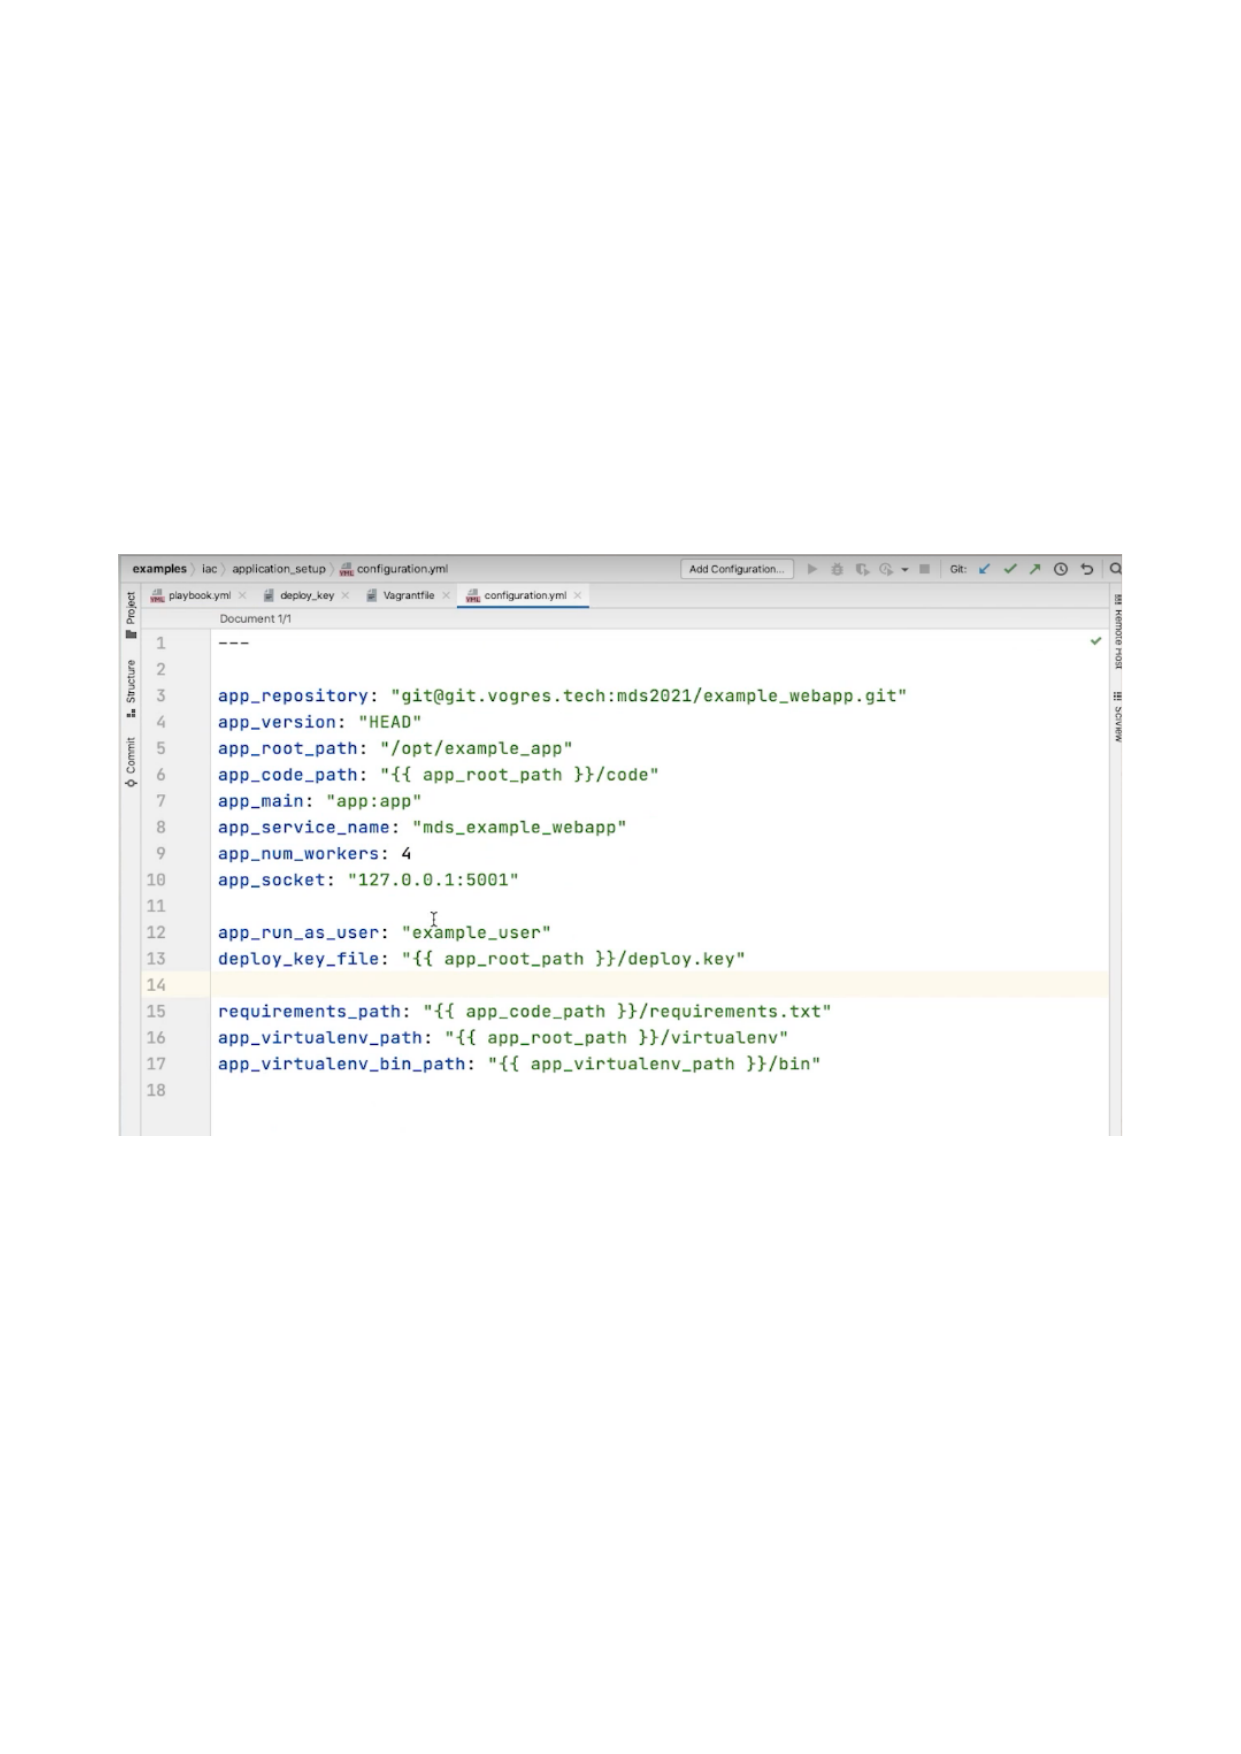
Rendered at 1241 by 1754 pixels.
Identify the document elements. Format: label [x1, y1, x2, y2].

picture [118, 554, 1123, 1136]
